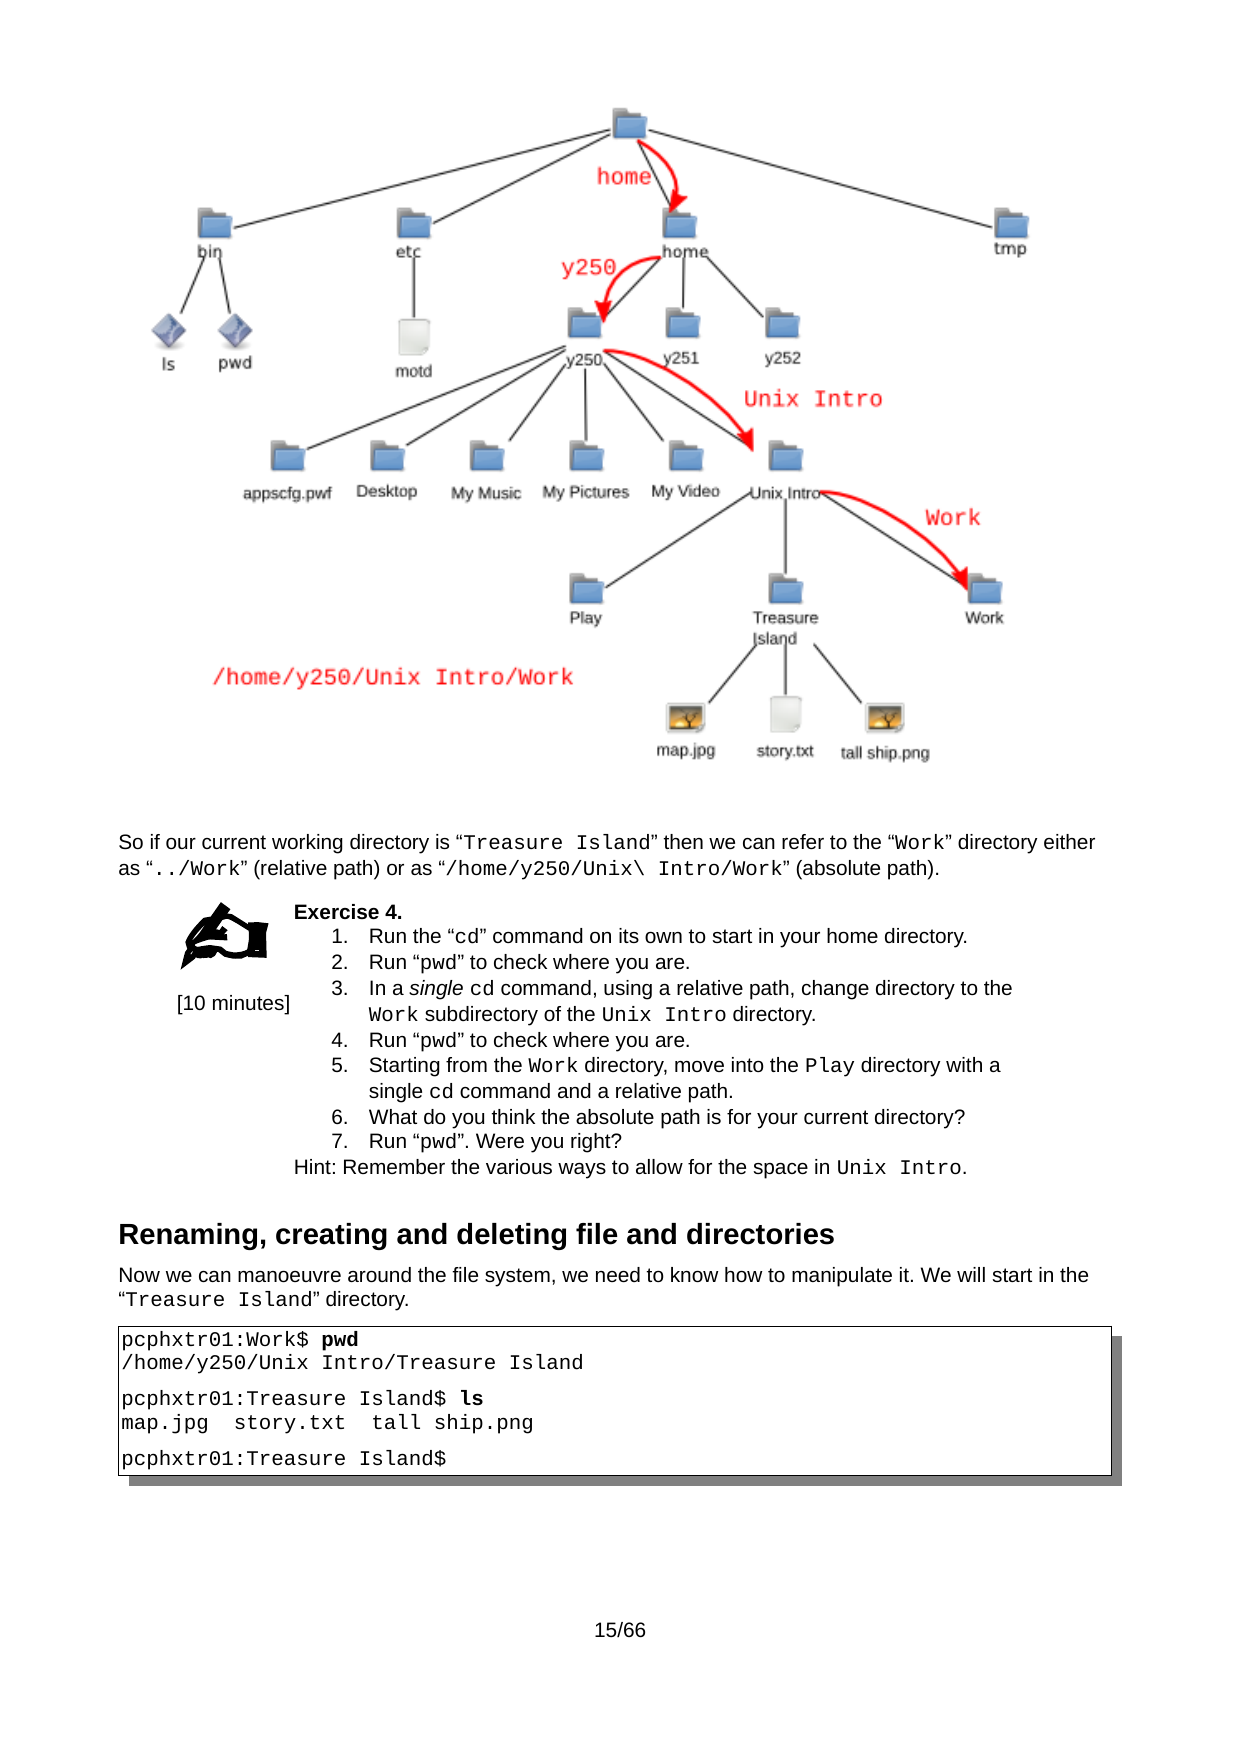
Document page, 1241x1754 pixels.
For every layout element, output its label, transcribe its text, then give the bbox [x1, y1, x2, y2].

text So if our current working directory is “Treasure Island” then we can refer to the “Work” directory either as “../Work” (relative path) or as “/home/y250/Unix\ Intro/Work” (absolute path). [118, 830, 1122, 882]
subtitle Renaming, creating and deleting file and directories [118, 1217, 1122, 1251]
text pcphxtr01:Work$ pwd /home/y250/Unix Intro/Treasure Island [119, 1327, 1111, 1376]
picture [130, 100, 1134, 806]
text Now we can manoeuvre around the file system, we need to know how to manipulate it. We will start in the “Treasure Island” directory. [118, 1263, 1122, 1313]
table_header Run the “cd” command on its own to start in your home directory. Run “pwd” to check where you are. In a single cd command, using a relative path, change directory to the Work subdirectory of the Unix Intro directory. Run “pwd” to check where you are. Starting from the Work directory, move into the Play directory with a single cd command and a relative path. What do you think the absolute path is for your current directory? Run “pwd”. Were you right? Hint: Remember the various ways to allow for the space in Unix Intro. [294, 900, 1048, 1181]
text pcphxtr01:Treasure Island$ [119, 1445, 1111, 1475]
table_header  [10 minutes] [177, 900, 294, 1181]
text pcphxtr01:Treasure Island$ ls map.jpg story.txt tall ship.png [119, 1385, 1111, 1436]
